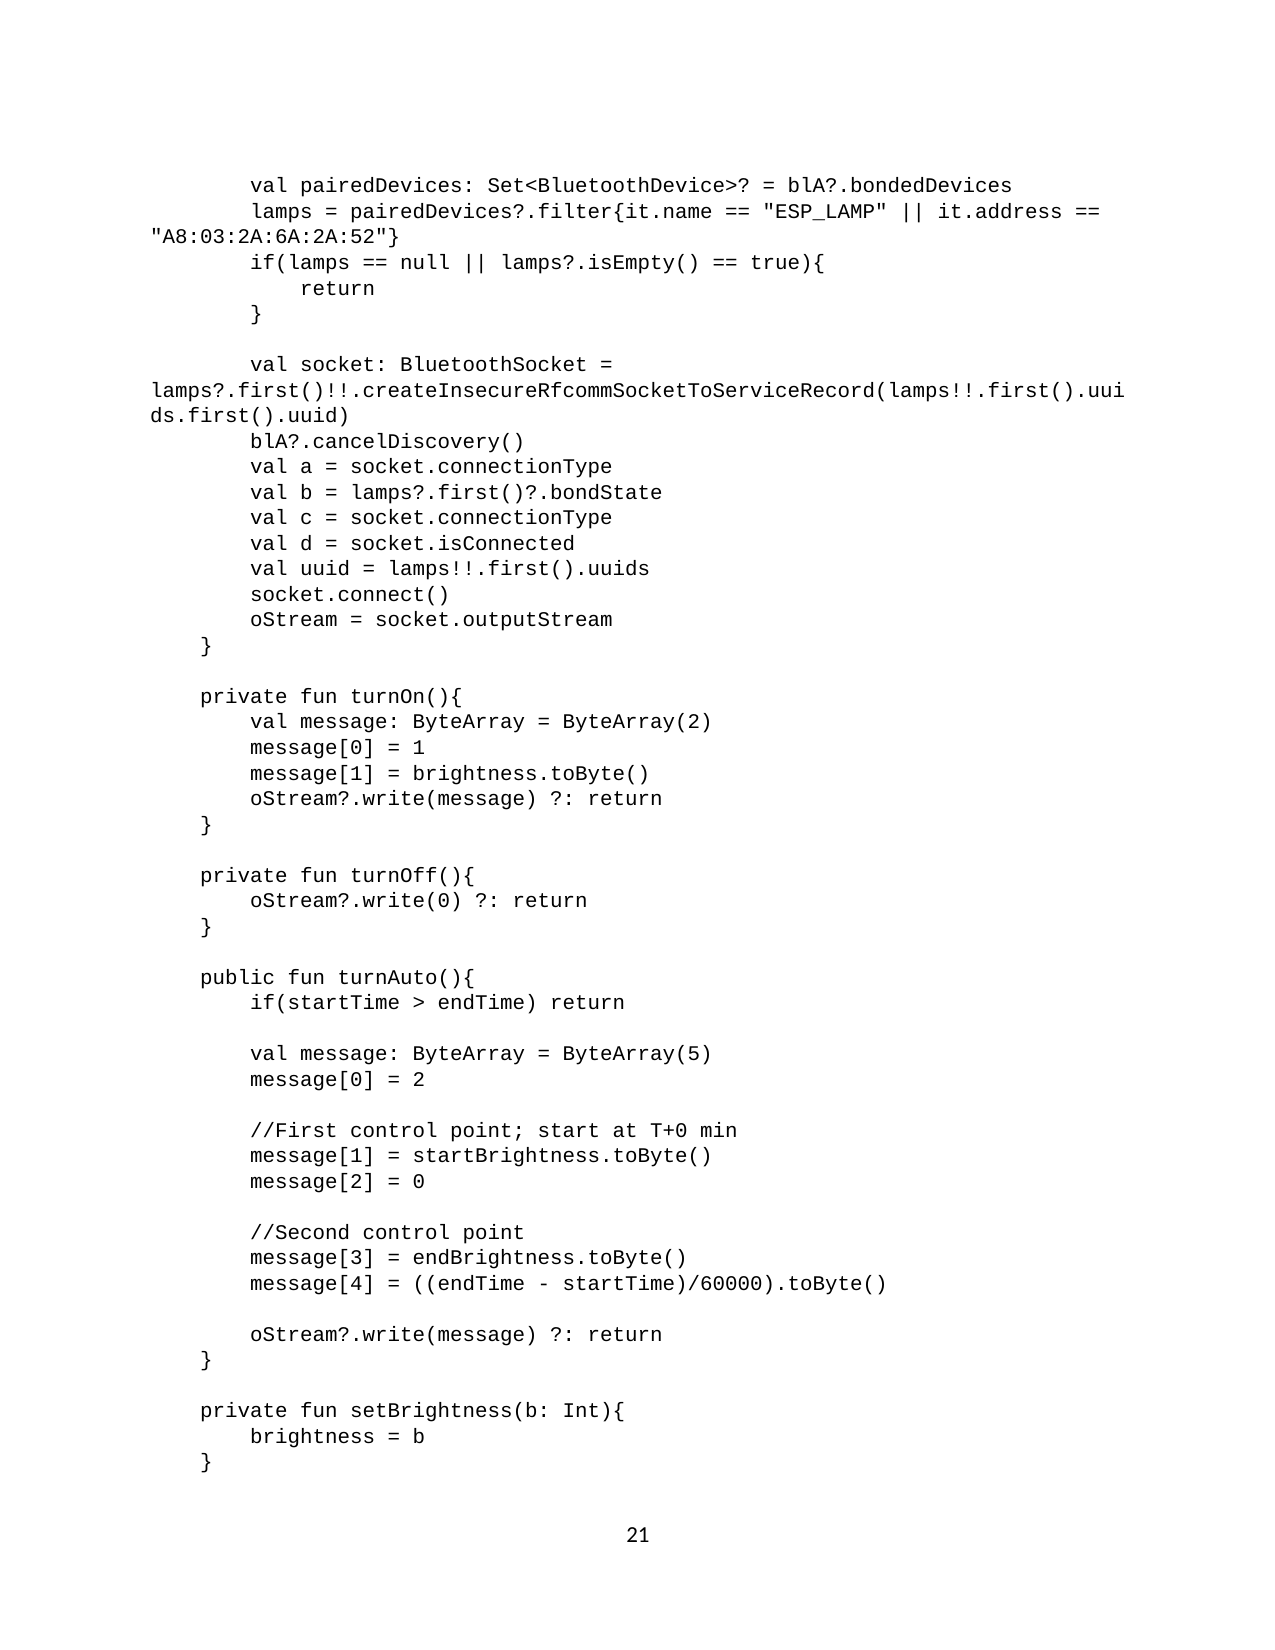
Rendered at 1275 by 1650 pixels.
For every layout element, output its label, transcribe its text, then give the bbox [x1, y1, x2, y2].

text val c = socket.connectionType [150, 507, 1125, 531]
text return [150, 278, 1125, 301]
text val d = socket.isConnected [150, 533, 1125, 556]
text brightness = b [150, 1426, 1125, 1450]
text val socket: BluetoothSocket = lamps?.first()!!.createInsecureRfcommSocketToServiceRecord(lamps!!.first().uuids.first().uuid) [150, 354, 1125, 429]
text message[1] = brightness.toByte() [150, 762, 1125, 786]
text val a = socket.connectionType [150, 456, 1125, 480]
text message[0] = 2 [150, 1069, 1125, 1092]
text //First control point; start at T+0 min [150, 1120, 1125, 1143]
text oStream?.write(message) ?: return [150, 1324, 1125, 1348]
text } [150, 1452, 1125, 1475]
text message[0] = 1 [150, 737, 1125, 761]
text public fun turnAuto(){ [150, 967, 1125, 990]
text val message: ByteArray = ByteArray(2) [150, 711, 1125, 735]
text if(startTime > endTime) return [150, 992, 1125, 1016]
text lamps = pairedDevices?.filter{it.name == "ESP_LAMP" || it.address == "A8:03:2A:6A:2A:52"} [150, 201, 1125, 250]
text oStream = socket.outputStream [150, 609, 1125, 633]
text private fun turnOff(){ [150, 864, 1125, 888]
text val b = lamps?.first()?.bondState [150, 482, 1125, 505]
text val uuid = lamps!!.first().uuids [150, 558, 1125, 582]
text //Second control point [150, 1222, 1125, 1246]
text message[1] = startBrightness.toByte() [150, 1145, 1125, 1169]
text socket.connect() [150, 584, 1125, 607]
text message[3] = endBrightness.toByte() [150, 1247, 1125, 1271]
text oStream?.write(message) ?: return [150, 788, 1125, 812]
text } [150, 813, 1125, 837]
text } [150, 635, 1125, 658]
text message[4] = ((endTime - startTime)/60000).toByte() [150, 1273, 1125, 1297]
text private fun turnOn(){ [150, 686, 1125, 709]
text private fun setBrightness(b: Int){ [150, 1401, 1125, 1424]
text } [150, 303, 1125, 327]
text if(lamps == null || lamps?.isEmpty() == true){ [150, 252, 1125, 276]
text message[2] = 0 [150, 1171, 1125, 1194]
text blA?.cancelDiscovery() [150, 431, 1125, 454]
text oStream?.write(0) ?: return [150, 890, 1125, 914]
text val pairedDevices: Set<BluetoothDevice>? = blA?.bondedDevices [150, 176, 1125, 199]
text } [150, 1349, 1125, 1373]
text } [150, 916, 1125, 939]
text val message: ByteArray = ByteArray(5) [150, 1043, 1125, 1067]
